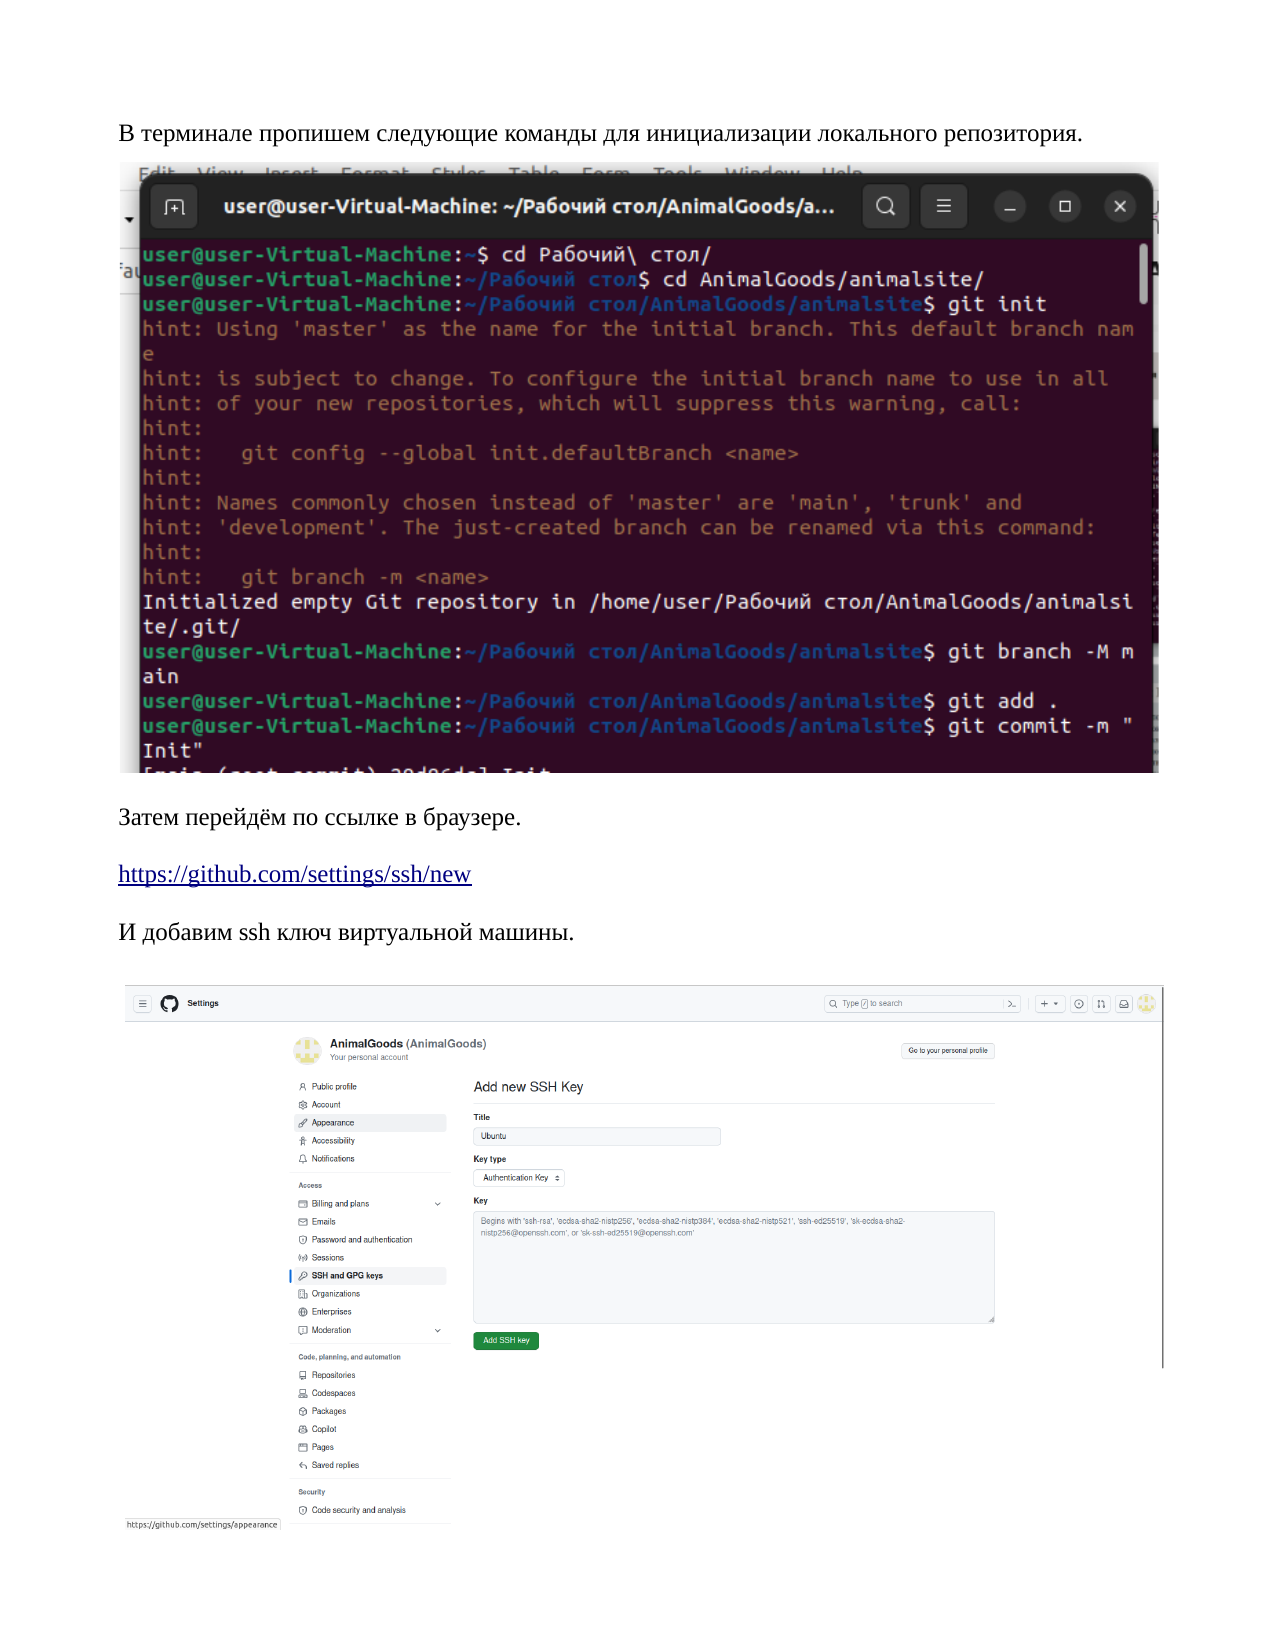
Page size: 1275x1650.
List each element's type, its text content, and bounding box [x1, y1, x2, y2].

text И добавим ssh ключ виртуальной машины. [118, 917, 1157, 945]
picture [125, 985, 1164, 1530]
text Затем перейдём по ссылке в браузере. [118, 802, 1157, 830]
text В терминале пропишем следующие команды для инициализации локального репозитория. [118, 118, 1157, 147]
text https://github.com/settings/ssh/new [118, 859, 1157, 888]
picture [119, 162, 1159, 773]
